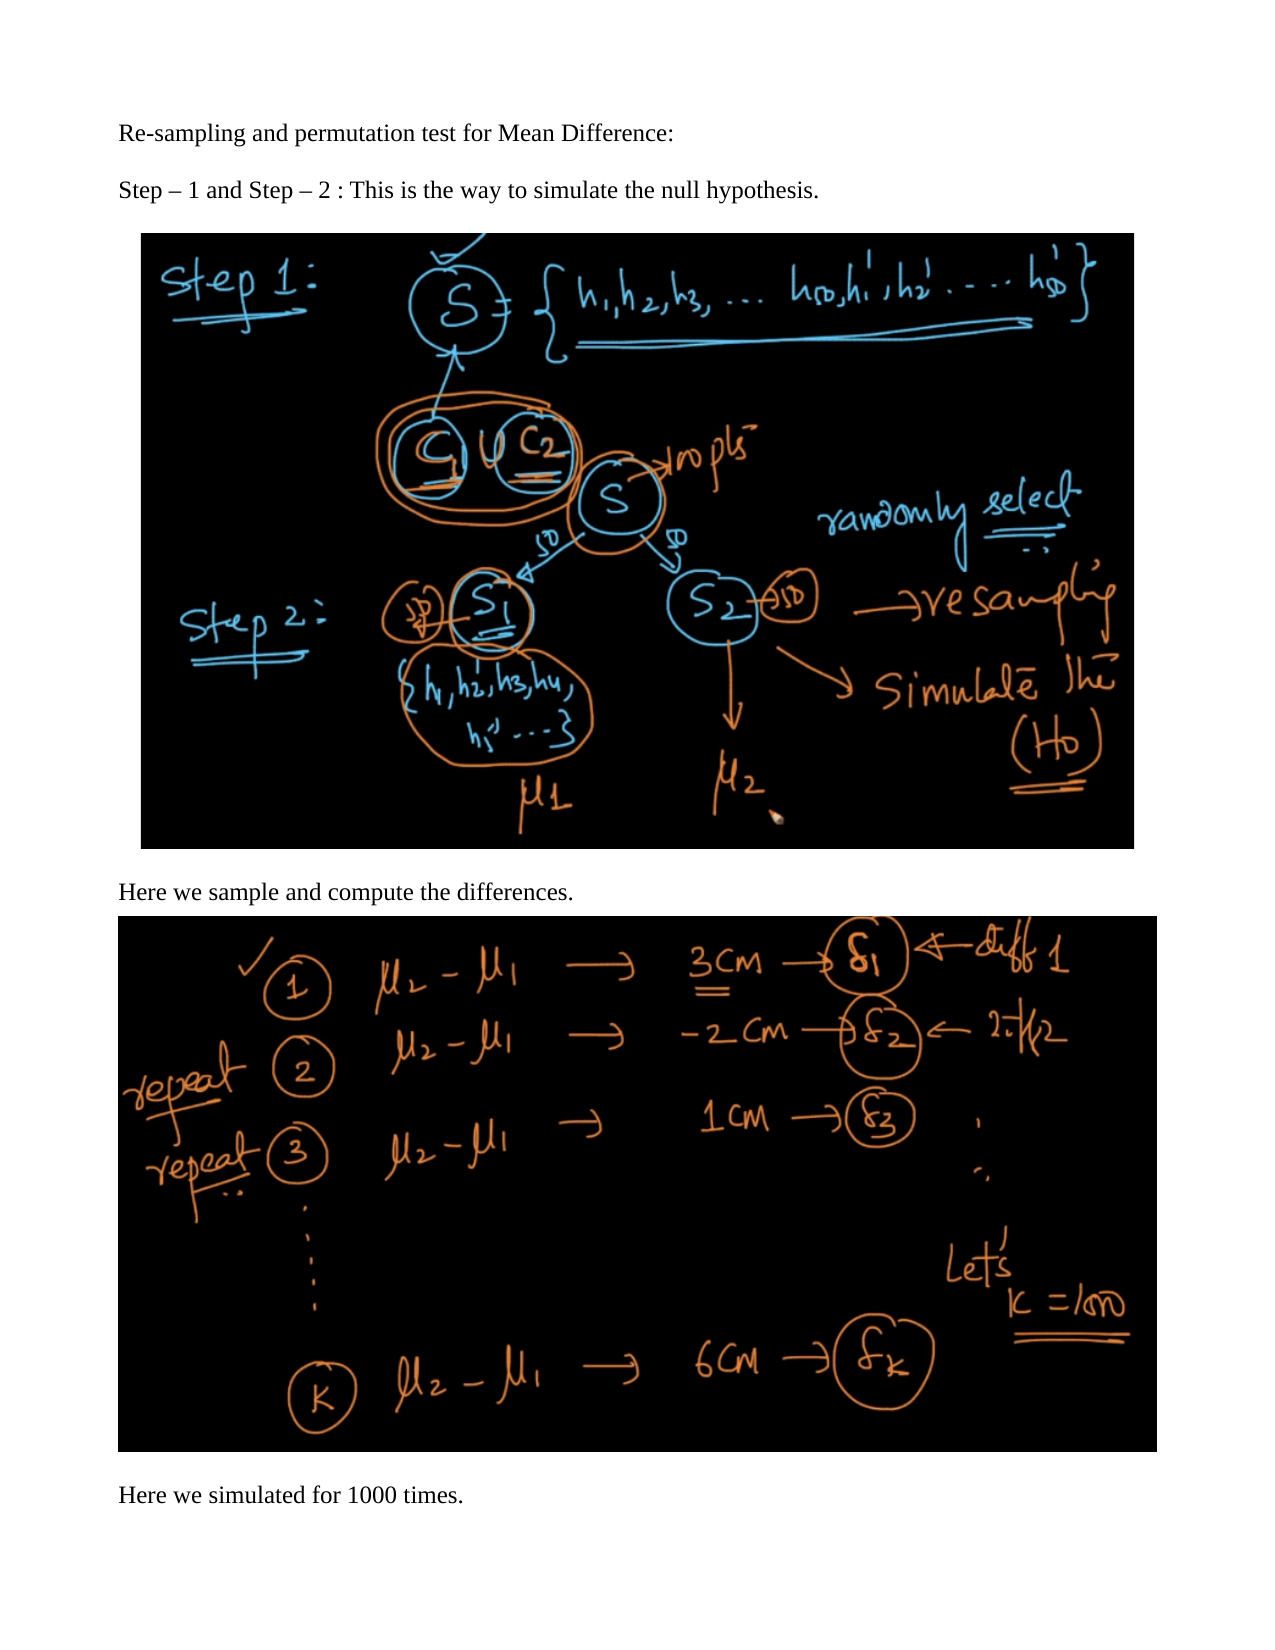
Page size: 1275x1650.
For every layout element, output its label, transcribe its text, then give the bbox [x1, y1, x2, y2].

picture [140, 233, 1135, 849]
text Here we sample and compute the differences. [118, 877, 1157, 906]
text Step – 1 and Step – 2 : This is the way to simulate the null hypothesis. [118, 176, 1157, 204]
picture [118, 916, 1157, 1452]
text Here we simulated for 1000 times. [118, 1480, 1157, 1509]
text Re-sampling and permutation test for Mean Difference: [118, 118, 1157, 147]
